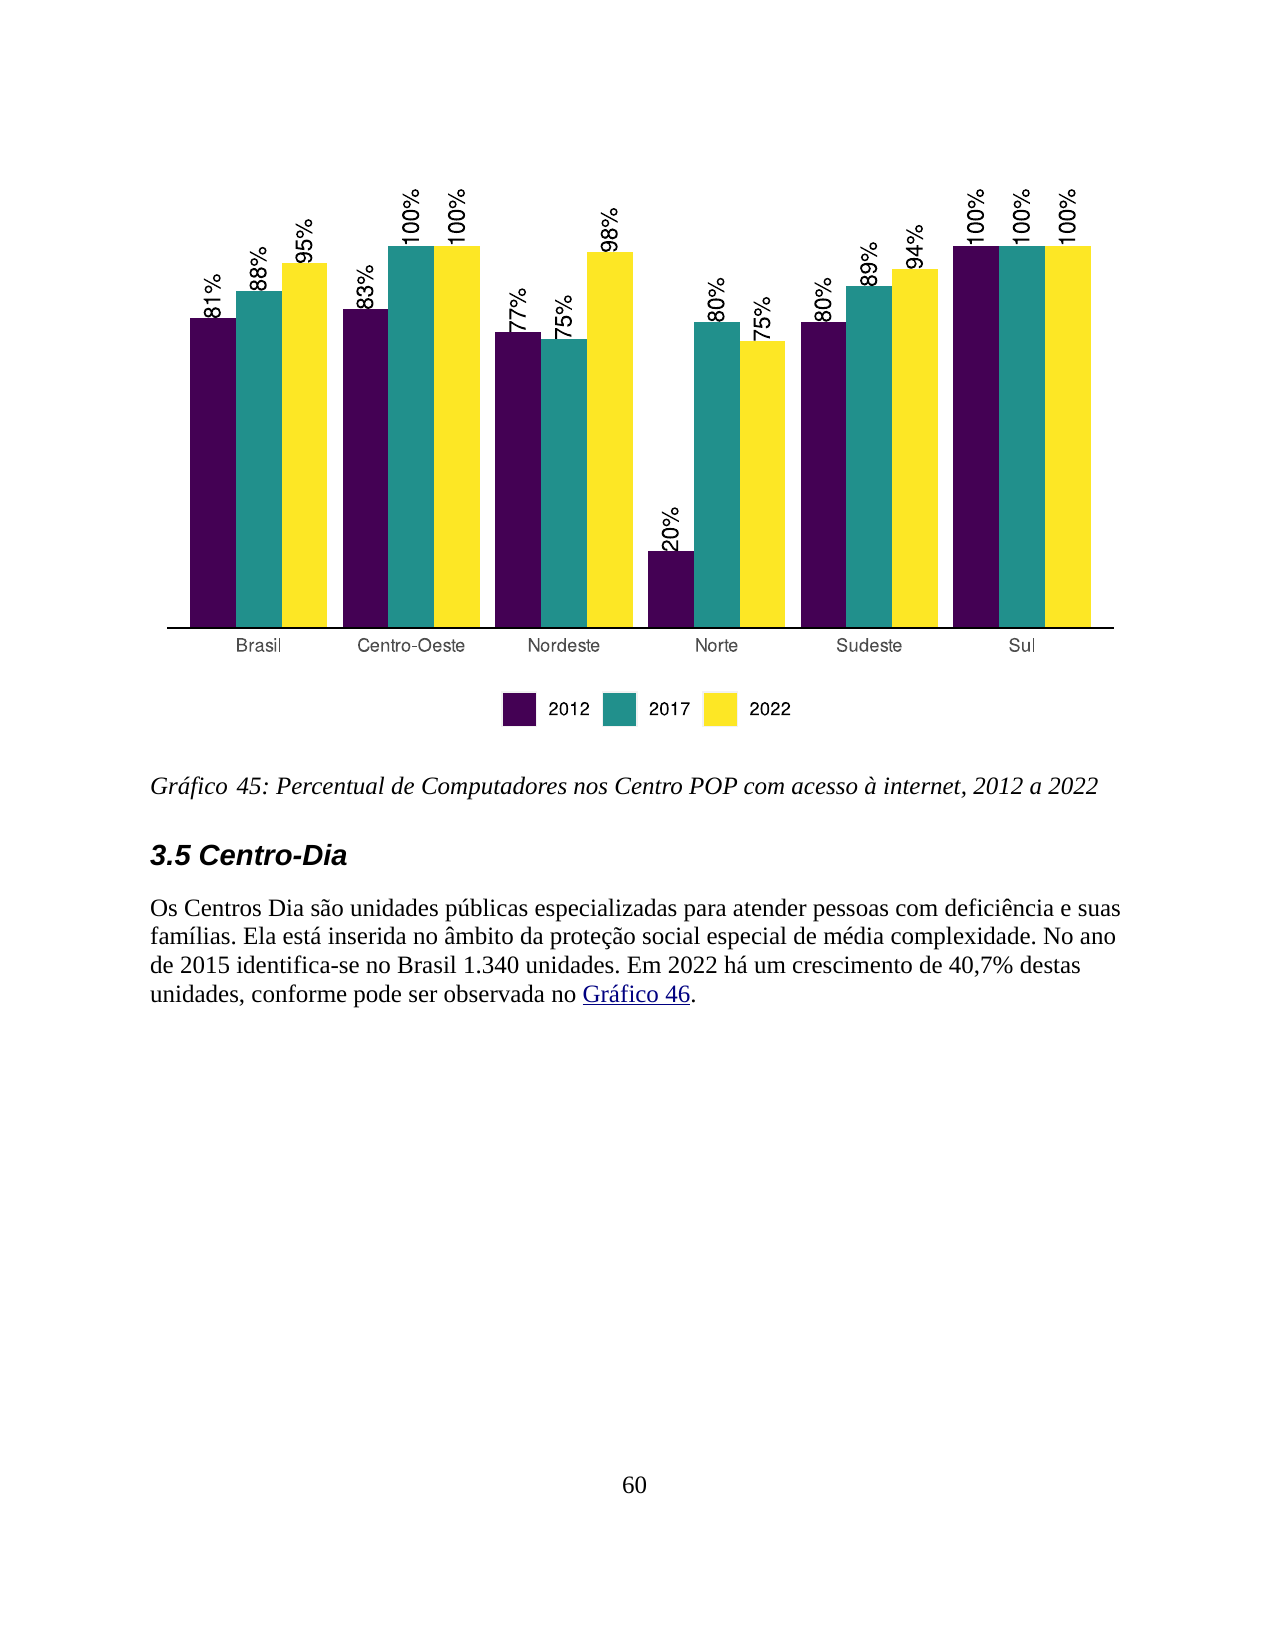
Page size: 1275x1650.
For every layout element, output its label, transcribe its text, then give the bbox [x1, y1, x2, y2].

subtitle 3.5 Centro-Dia [150, 838, 1125, 871]
text Os Centros Dia são unidades públicas especializadas para atender pessoas com deficiência e suas famílias. Ela está inserida no âmbito da proteção social especial de média complexidade. No ano de 2015 identifica-se no Brasil 1.340 unidades. Em 2022 há um crescimento de 40,7% destas unidades, conforme pode ser observada no Gráfico 46. [150, 893, 1125, 1008]
table_header Gráfico 45: Percentual de Computadores nos Centro POP com acesso à internet, 2012 a 2022 [150, 751, 1125, 813]
